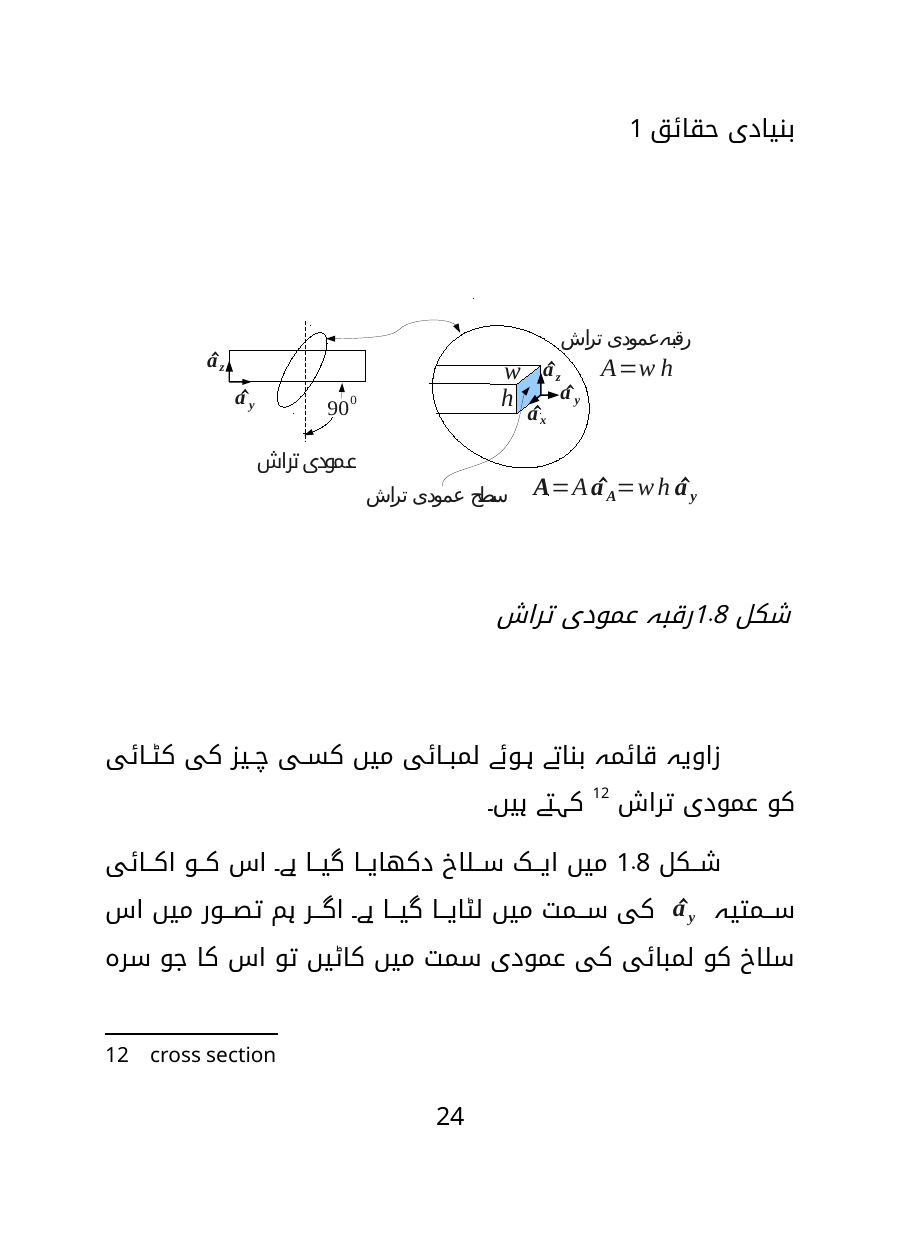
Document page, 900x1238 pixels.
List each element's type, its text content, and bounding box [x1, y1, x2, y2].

text cross section [105, 1040, 795, 1068]
text شکل 1.8 میں ایک سلاخ دکھایا گیا ہے۔ اس کو اکائی سمتیہکی سمت میں لٹایا گیا ہے۔ اگر ہم تصور میں اس سلاخ کو لمبائی کی عمودی سمت میں کاٹیں تو اس کا جو سرہ بنے گا اس سطح کے رقبہ کو رقبہ عمودی تراش کہتے ہیں۔ شکل میں دکھایا گیا رقبہ عمودی تراش کی مقدار ہے جہاں [105, 839, 795, 981]
text شکل 1.8رقبہ عمودی تراش [110, 195, 790, 639]
text زاویہ قائمہ بناتے ہوئے لمبائی میں کسی چیز کی کٹائی کو عمودی تراش کہتے ہیں۔ [105, 732, 795, 827]
